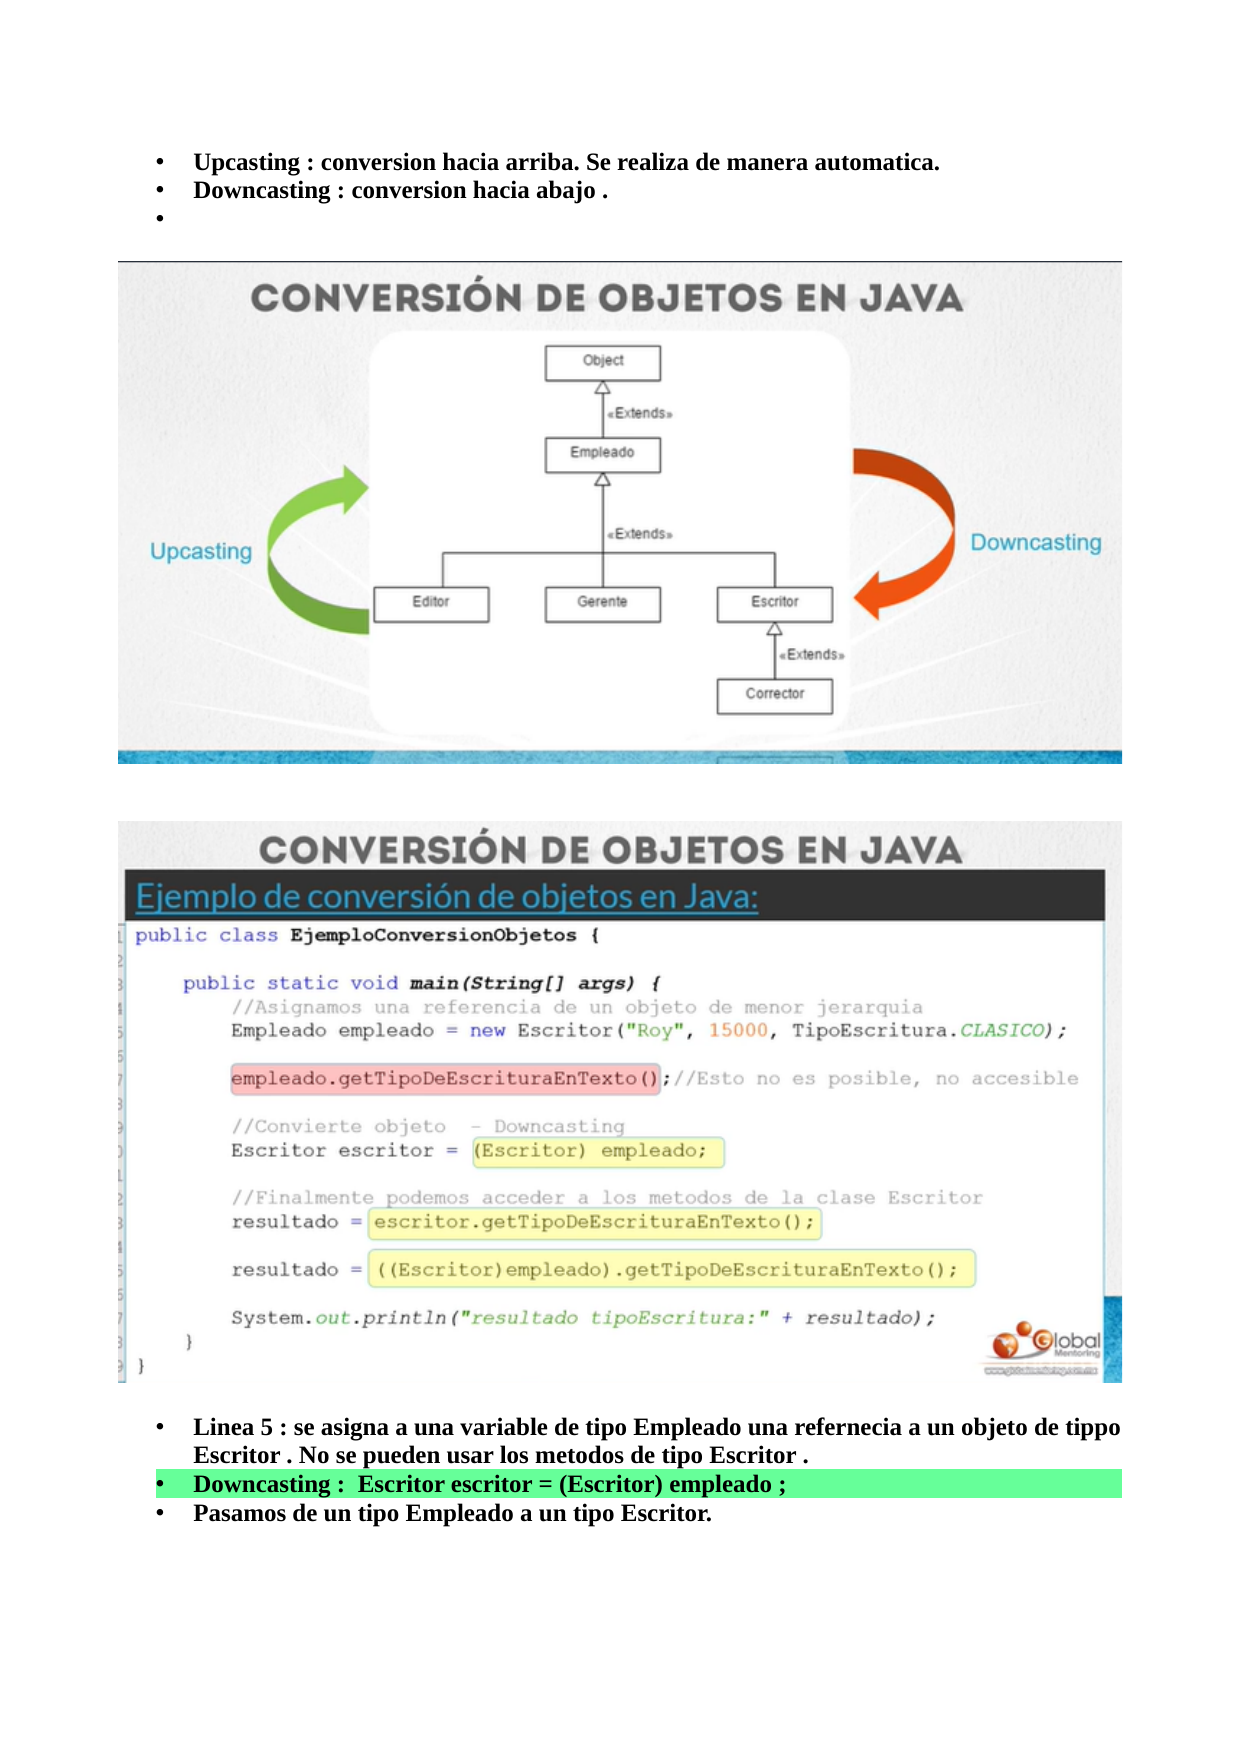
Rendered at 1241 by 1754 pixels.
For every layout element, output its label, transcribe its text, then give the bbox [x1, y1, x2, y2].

picture [118, 821, 1123, 1383]
list Downcasting : Escritor escritor = (Escritor) empleado ; [156, 1469, 1122, 1498]
list Downcasting : conversion hacia abajo . [156, 176, 1122, 204]
picture [118, 261, 1123, 764]
list Pasamos de un tipo Empleado a un tipo Escritor. [156, 1498, 1122, 1527]
list Upcasting : conversion hacia arriba. Se realiza de manera automatica. [156, 147, 1122, 176]
list Linea 5 : se asigna a una variable de tipo Empleado una refernecia a un objeto de tippo Escritor . No se pueden usar los metodos de tipo Escritor . [156, 1412, 1122, 1469]
